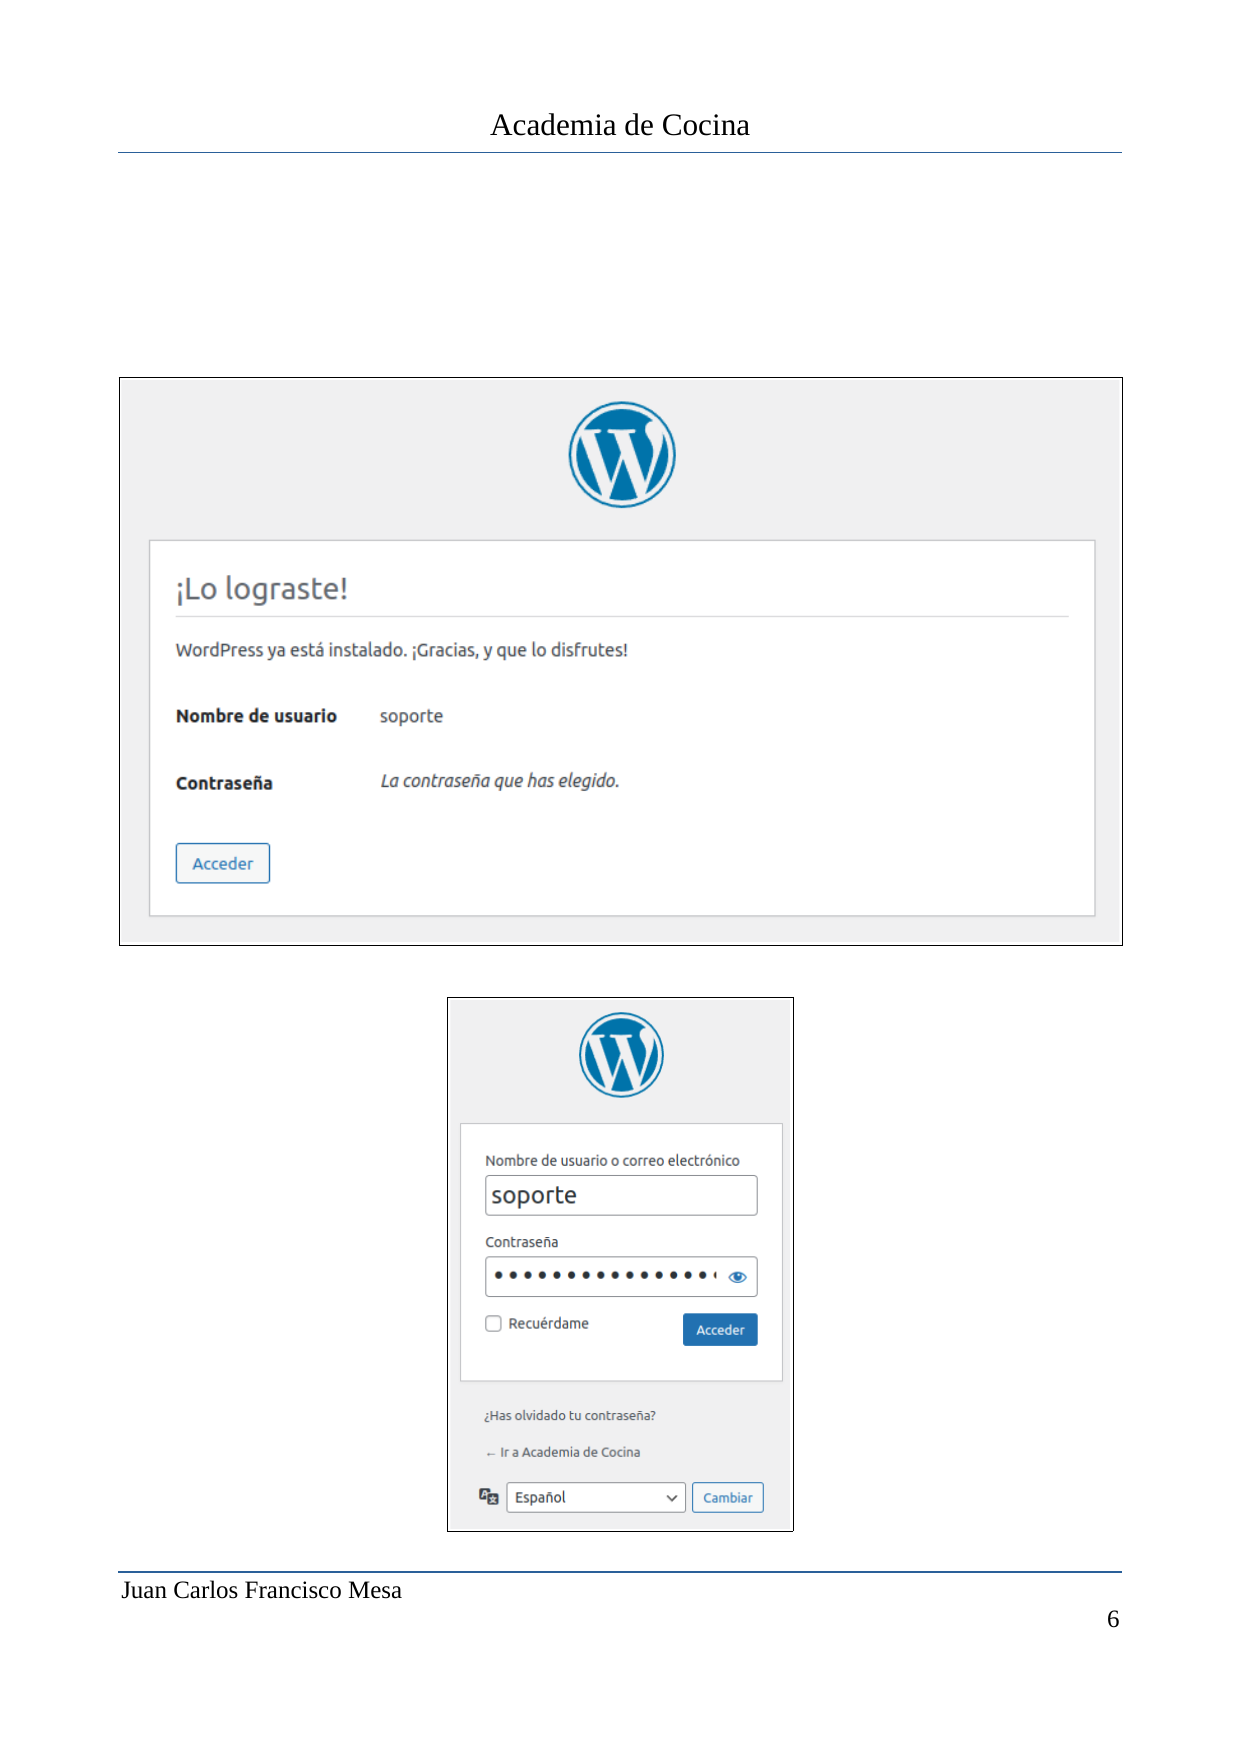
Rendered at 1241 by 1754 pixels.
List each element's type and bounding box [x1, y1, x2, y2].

picture [121, 380, 1120, 942]
picture [450, 1000, 790, 1529]
